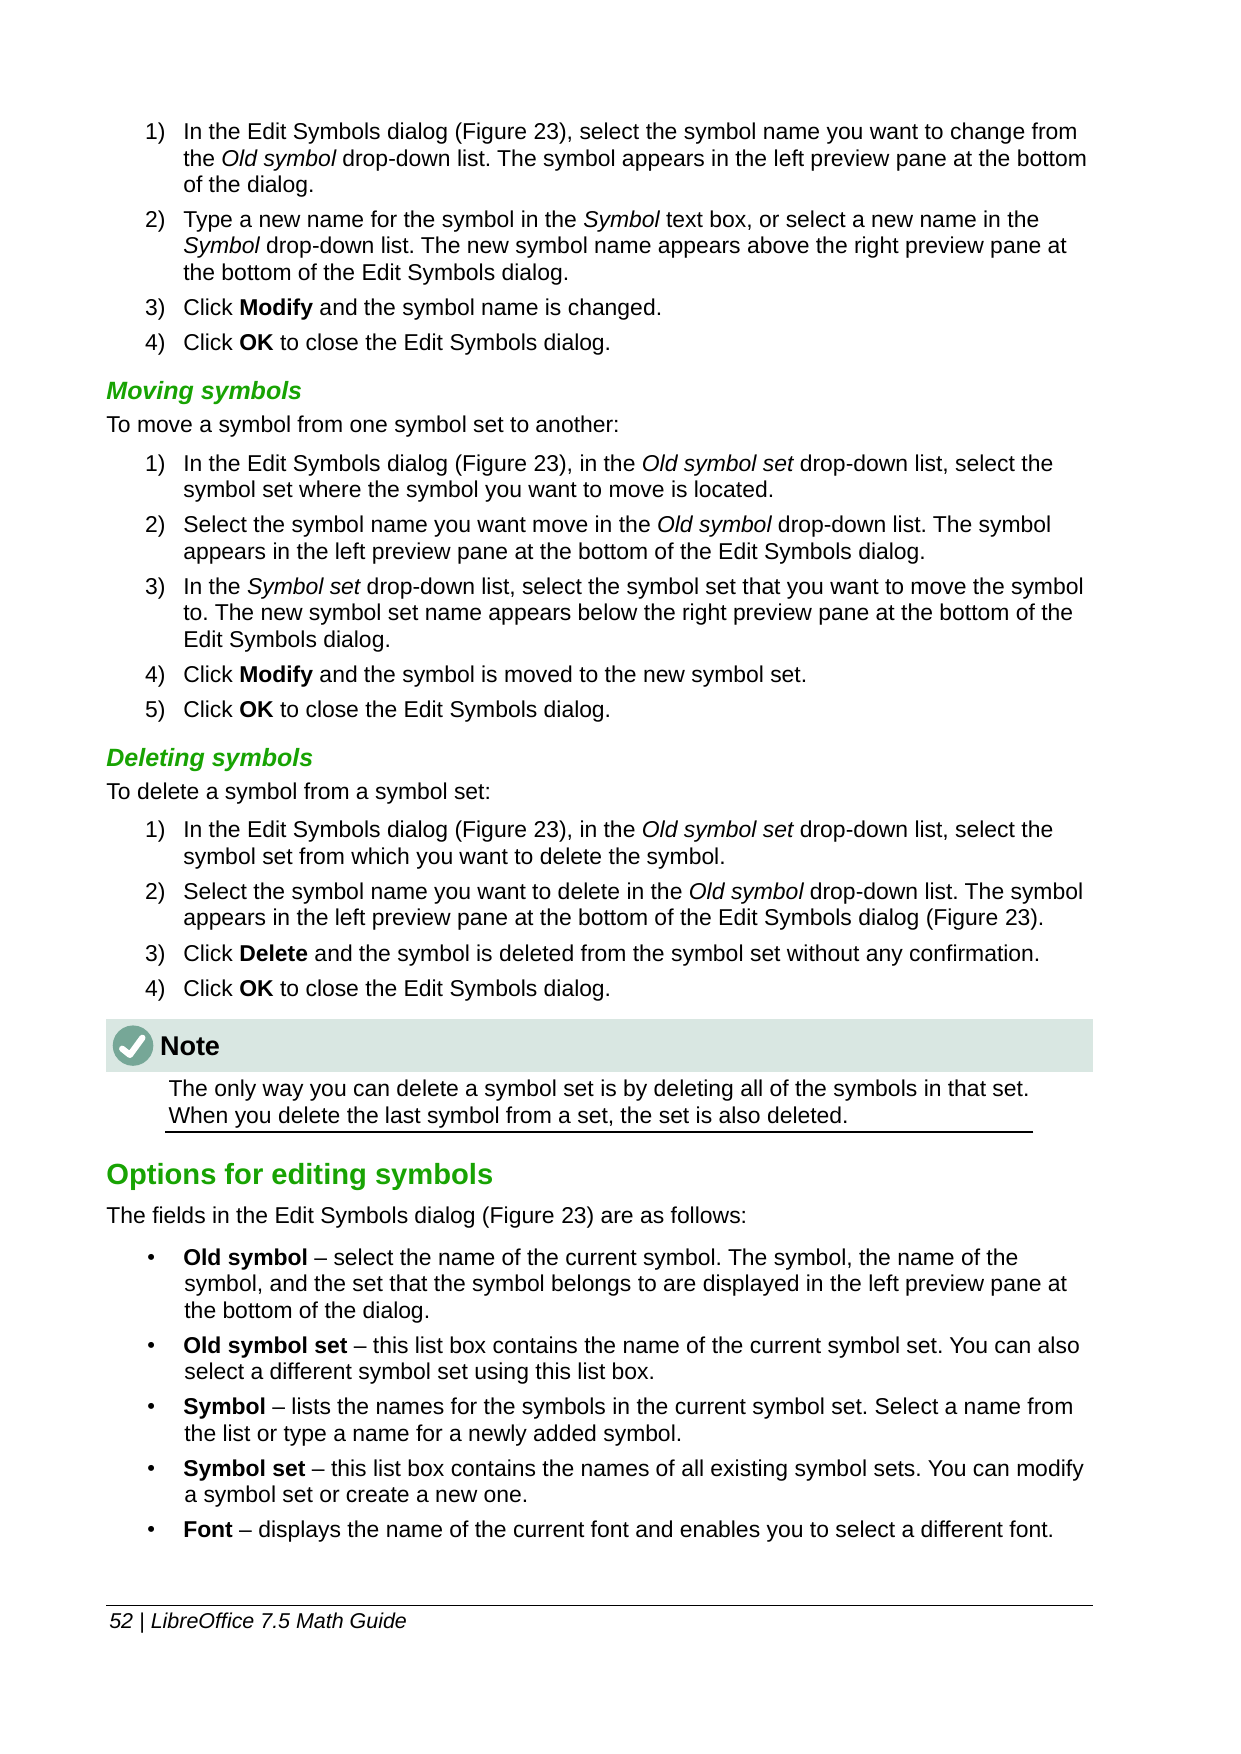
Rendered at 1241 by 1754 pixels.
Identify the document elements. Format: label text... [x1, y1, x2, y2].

list Click Delete and the symbol is deleted from the symbol set without any confirmation. [165, 939, 1093, 966]
subtitle Deleting symbols [106, 743, 1093, 772]
list Select the symbol name you want to delete in the Old symbol drop-down list. The symbol appears in the left preview pane at the bottom of the Edit Symbols dialog (Figure 23). [165, 878, 1093, 931]
text To move a symbol from one symbol set to another: [106, 411, 1093, 437]
list In the Edit Symbols dialog (Figure 23), in the Old symbol set drop-down list, select the symbol set from which you want to delete the symbol. [165, 816, 1093, 869]
list In the Edit Symbols dialog (Figure 23), select the symbol name you want to change from the Old symbol drop-down list. The symbol appears in the left preview pane at the bottom of the dialog. [165, 118, 1093, 197]
list Click Modify and the symbol name is changed. [165, 294, 1093, 320]
subtitle Options for editing symbols [106, 1157, 1093, 1190]
list In the Edit Symbols dialog (Figure 23), in the Old symbol set drop-down list, select the symbol set where the symbol you want to move is located. [165, 450, 1093, 502]
subtitle Moving symbols [106, 376, 1093, 405]
list Symbol – lists the names for the symbols in the current symbol set. Select a name from the list or type a name for a newly added symbol. [144, 1390, 1093, 1446]
text To delete a symbol from a symbol set: [106, 778, 1093, 804]
text The only way you can delete a symbol set is by deleting all of the symbols in that set. When you delete the last symbol from a set, the set is also deleted. [165, 1072, 1033, 1131]
subtitle Note [106, 1019, 1093, 1072]
list Click OK to close the Edit Symbols dialog. [165, 696, 1093, 722]
list Select the symbol name you want move in the Old symbol drop-down list. The symbol appears in the left preview pane at the bottom of the Edit Symbols dialog. [165, 511, 1093, 564]
list Type a new name for the symbol in the Symbol text box, or select a new name in the Symbol drop-down list. The new symbol name appears above the right preview pane at the bottom of the Edit Symbols dialog. [165, 206, 1093, 285]
list Symbol set – this list box contains the names of all existing symbol sets. You can modify a symbol set or create a new one. [144, 1452, 1093, 1508]
list Click OK to close the Edit Symbols dialog. [165, 975, 1093, 1001]
list Old symbol set – this list box contains the name of the current symbol set. You can also select a different symbol set using this list box. [144, 1329, 1093, 1384]
list Click Modify and the symbol is moved to the new symbol set. [165, 661, 1093, 687]
list Click OK to close the Edit Symbols dialog. [165, 329, 1093, 356]
list In the Symbol set drop-down list, select the symbol set that you want to move the symbol to. The new symbol set name appears below the right preview pane at the bottom of the Edit Symbols dialog. [165, 573, 1093, 652]
list Old symbol – select the name of the current symbol. The symbol, the name of the symbol, and the set that the symbol belongs to are displayed in the left preview pane at the bottom of the dialog. [144, 1241, 1093, 1323]
text The fields in the Edit Symbols dialog (Figure 23) are as follows: [106, 1202, 1093, 1228]
list Font – displays the name of the current font and enables you to select a different font. [144, 1513, 1093, 1546]
